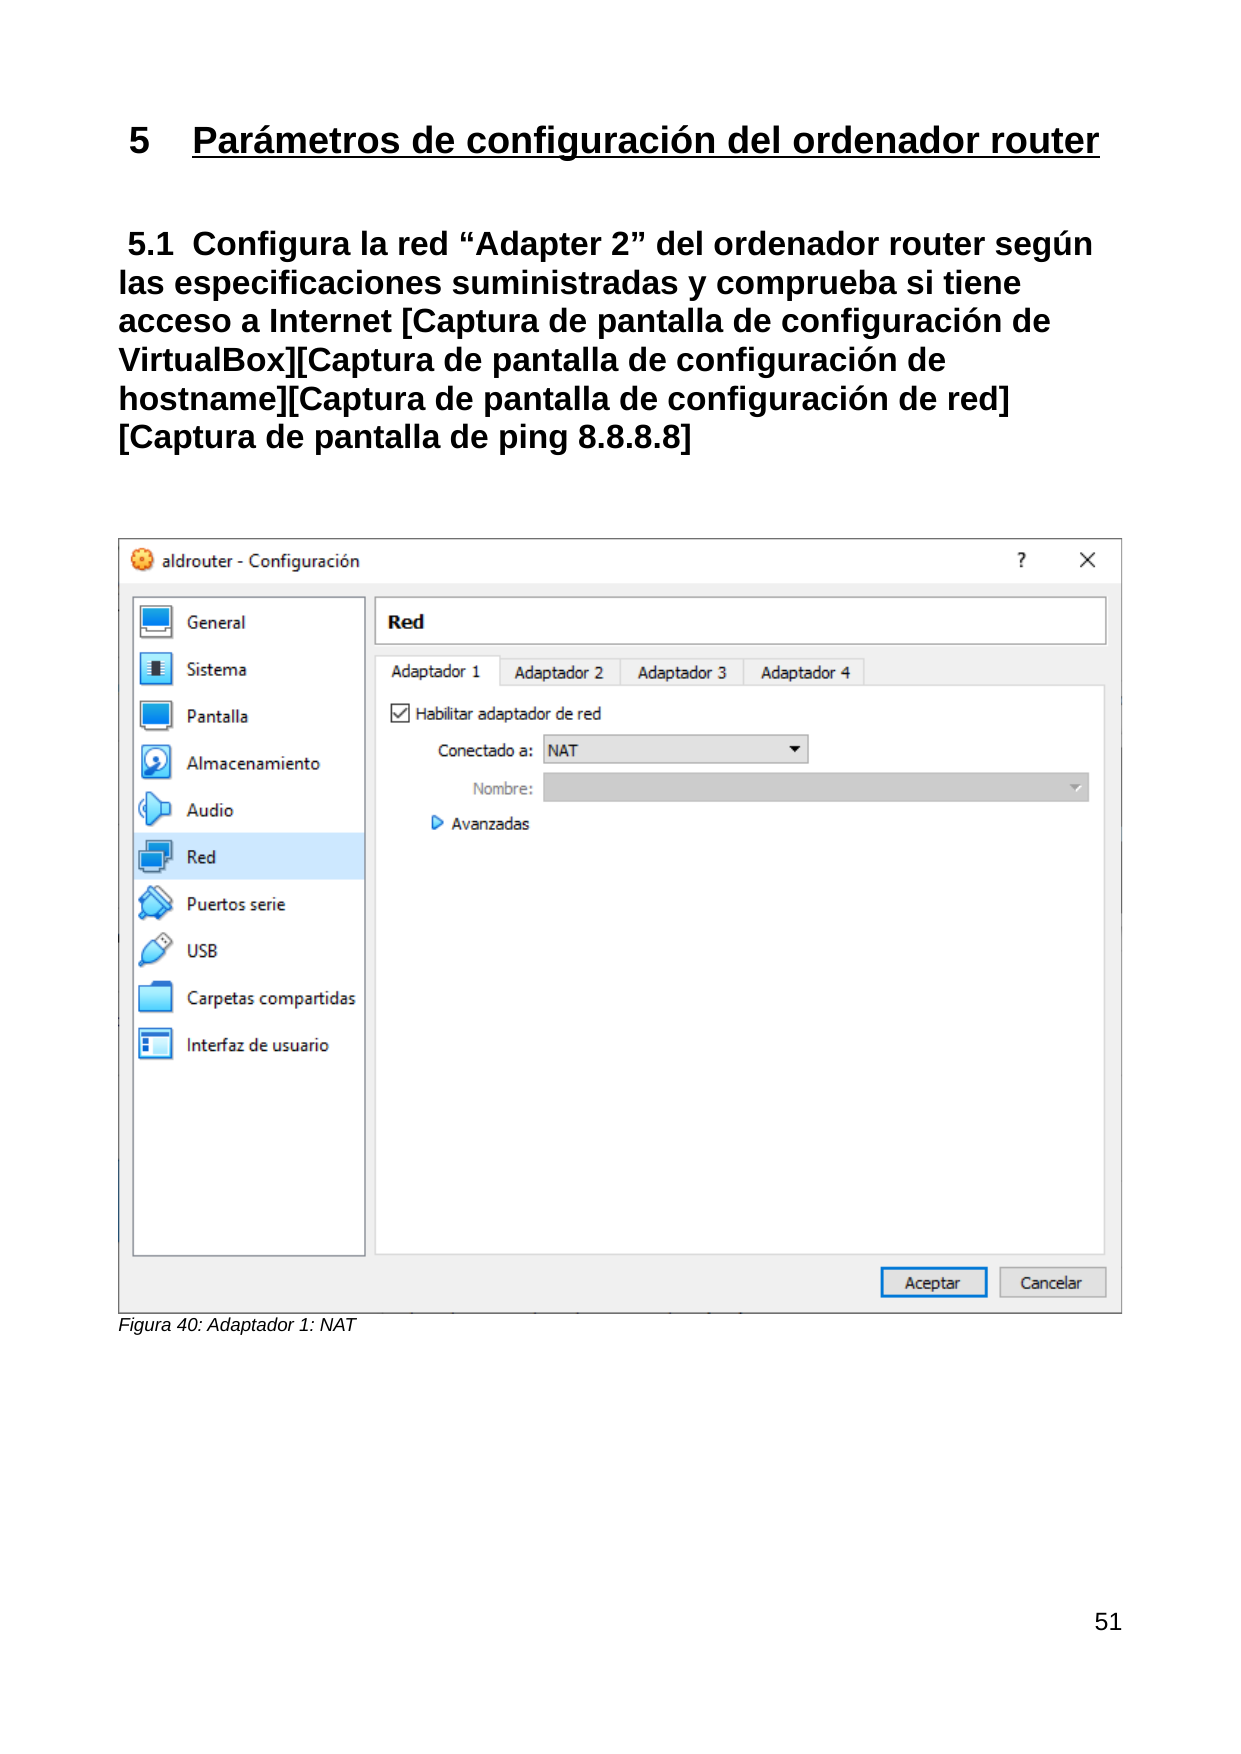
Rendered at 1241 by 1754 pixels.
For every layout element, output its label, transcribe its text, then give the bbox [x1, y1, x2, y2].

picture [118, 538, 1123, 1314]
subtitle Configura la red “Adapter 2” del ordenador router según las especificaciones suministradas y comprueba si tiene acceso a Internet [Captura de pantalla de configuración de VirtualBox][Captura de pantalla de configuración de hostname][Captura de pantalla de configuración de red][Captura de pantalla de ping 8.8.8.8] [118, 224, 1122, 456]
text Figura 40: Adaptador 1: NAT [118, 1314, 1122, 1335]
subtitle Parámetros de configuración del ordenador router [118, 118, 1122, 162]
